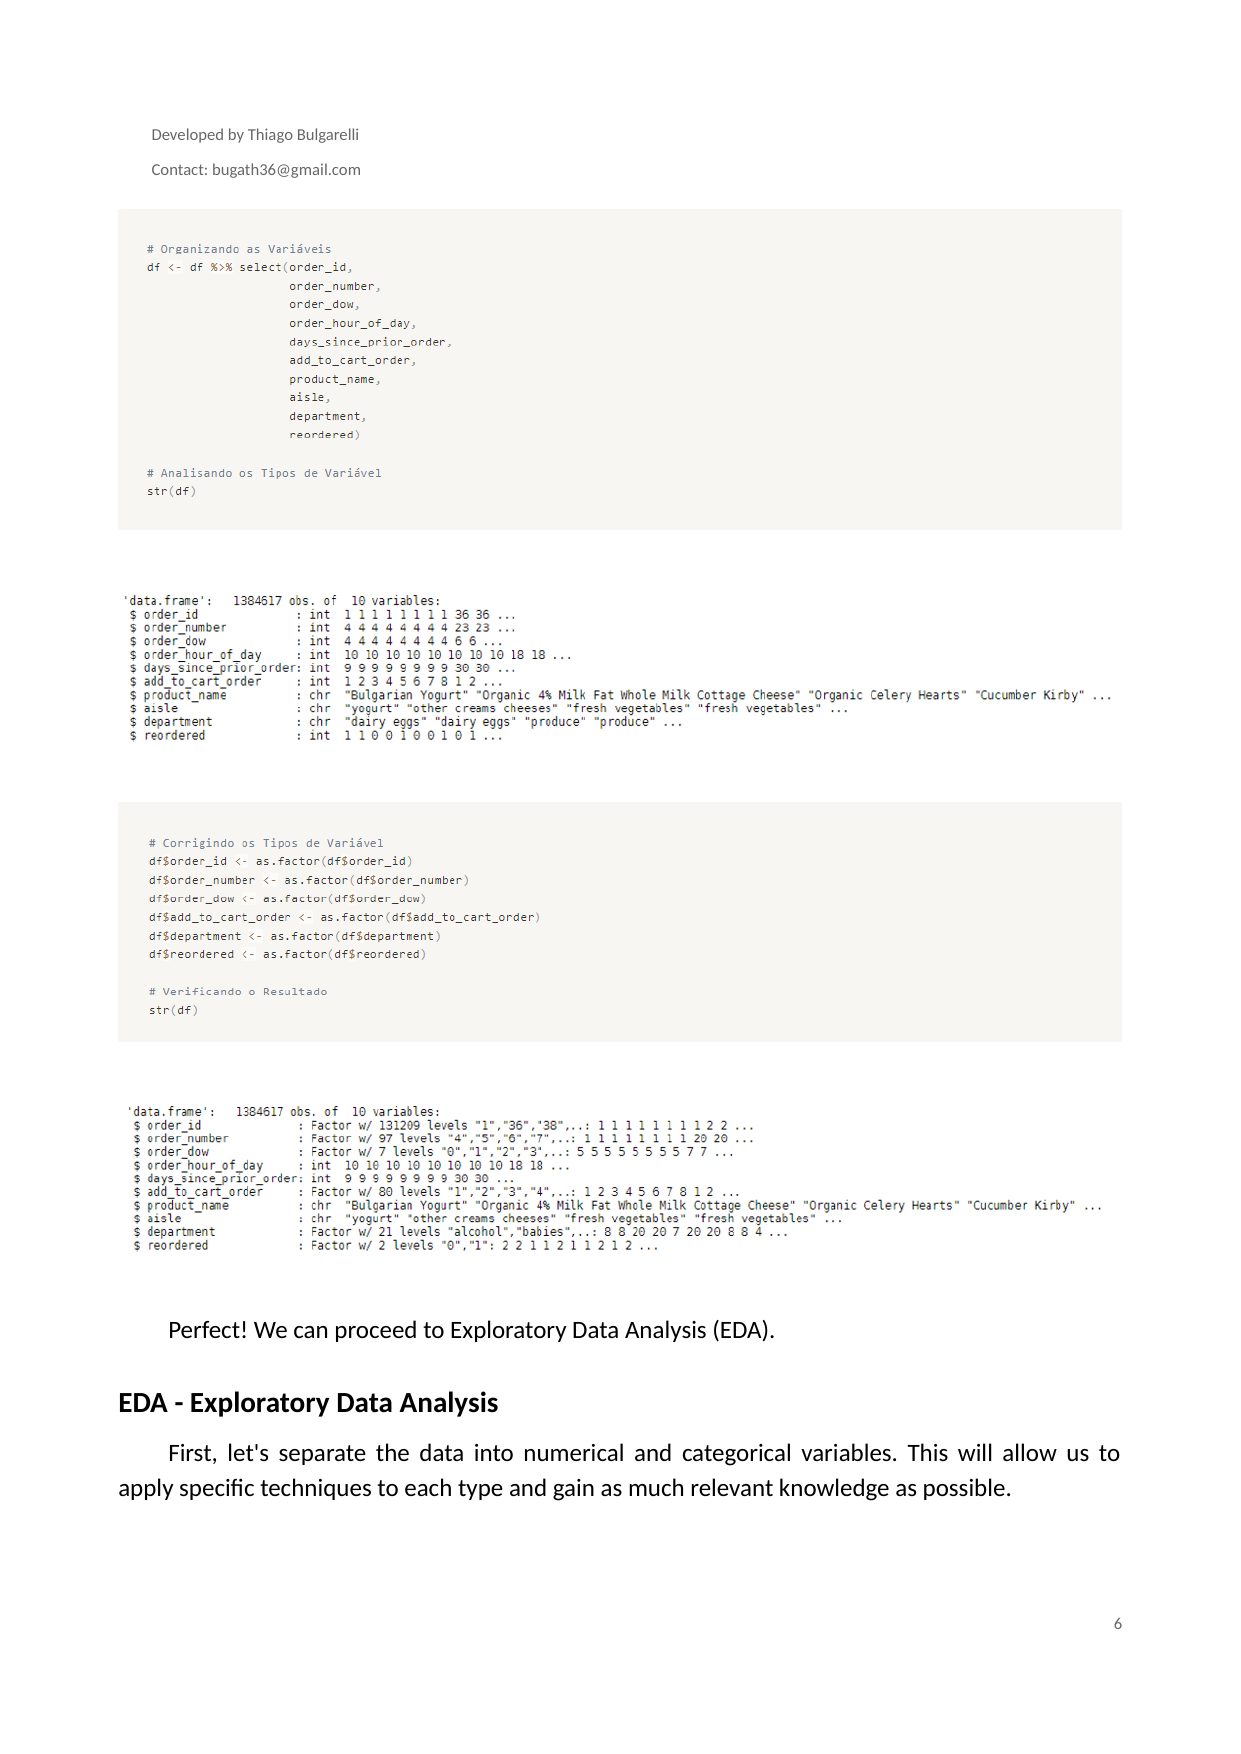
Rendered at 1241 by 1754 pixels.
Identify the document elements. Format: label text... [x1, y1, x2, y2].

picture [118, 583, 1123, 749]
picture [118, 1096, 1123, 1260]
text Perfect! We can proceed to Exploratory Data Analysis (EDA). [118, 1314, 1122, 1344]
picture [118, 209, 1123, 530]
subtitle EDA - Exploratory Data Analysis [118, 1384, 1122, 1420]
text First, let's separate the data into numerical and categorical variables. This will allow us to apply specific techniques to each type and gain as much relevant knowledge as possible. [118, 1438, 1122, 1503]
picture [118, 802, 1123, 1042]
